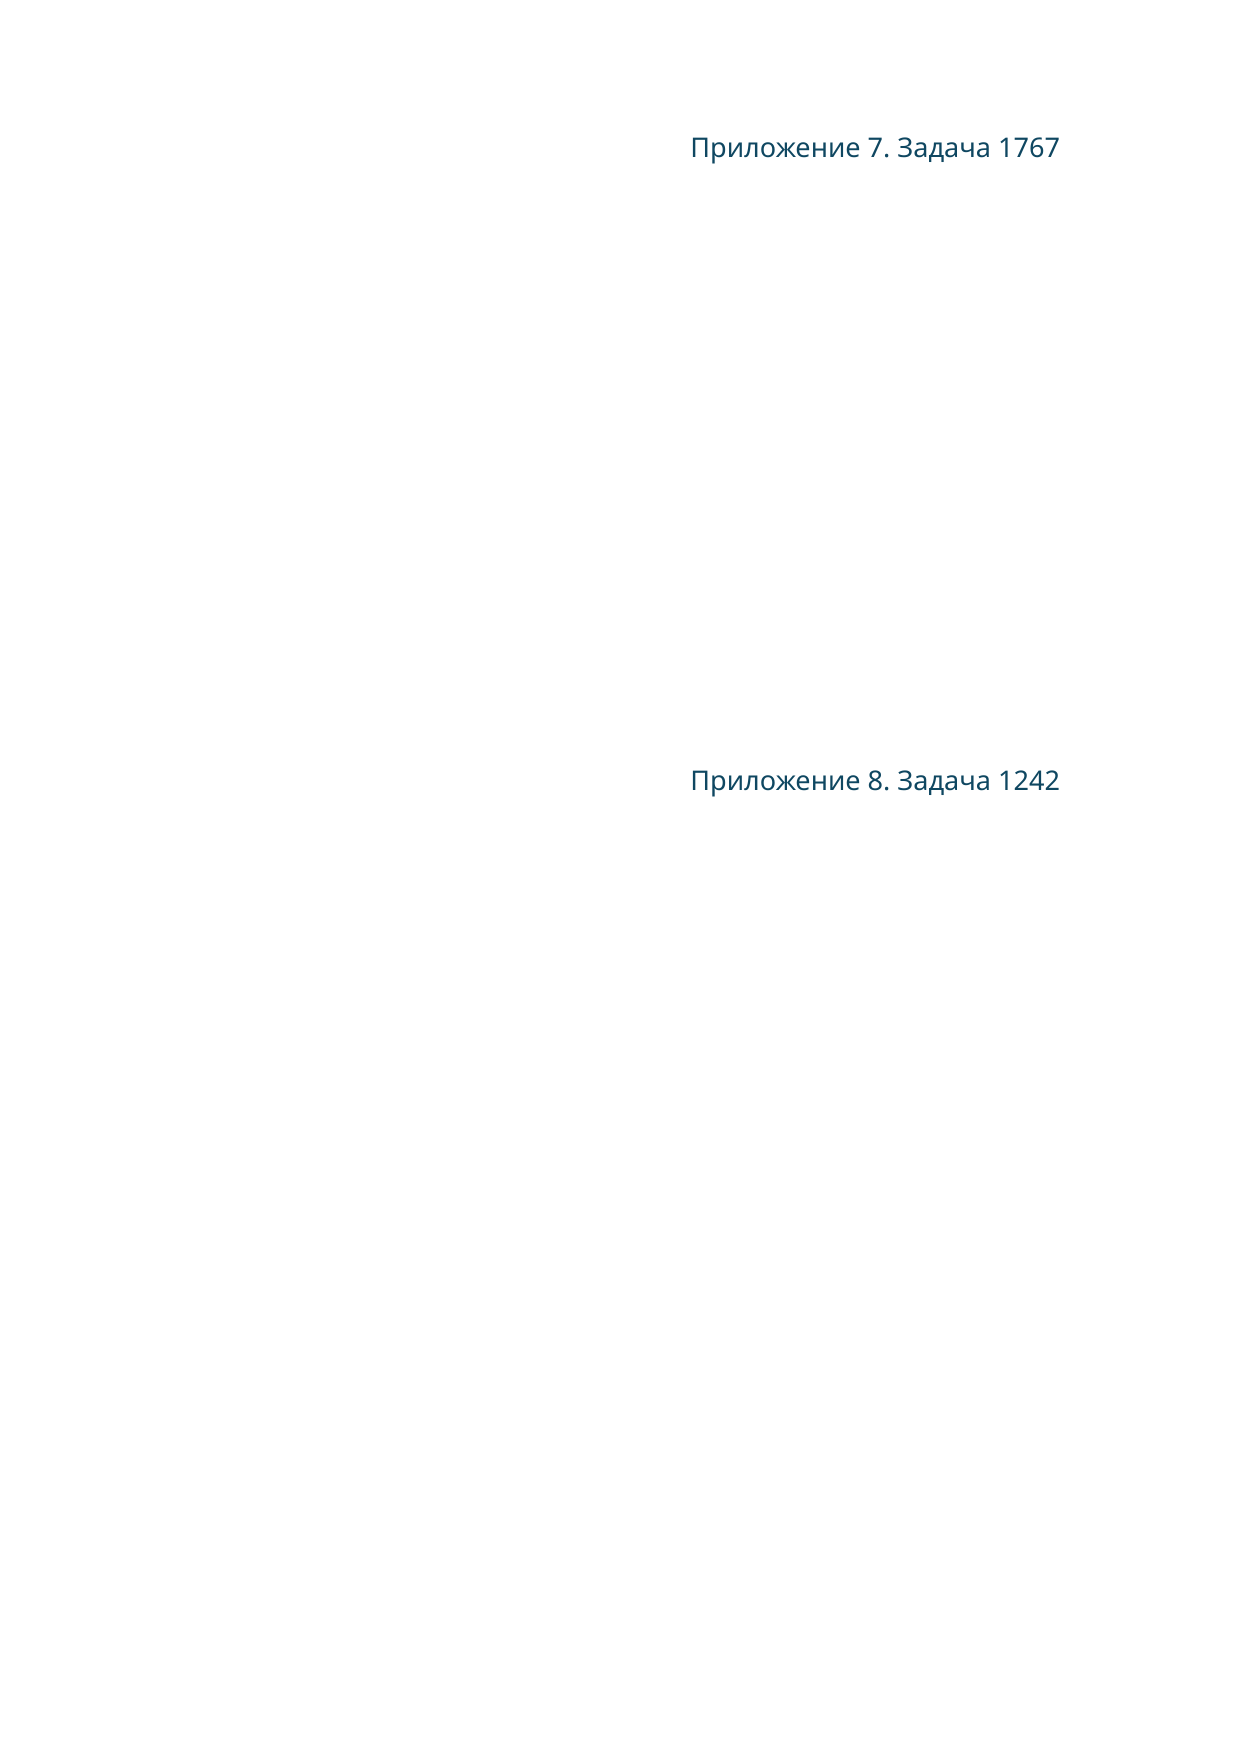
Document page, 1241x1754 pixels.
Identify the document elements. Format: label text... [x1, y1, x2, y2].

subtitle Приложение 8. Задача 1242 [186, 762, 1060, 798]
subtitle Приложение 7. Задача 1767 [186, 128, 1060, 165]
